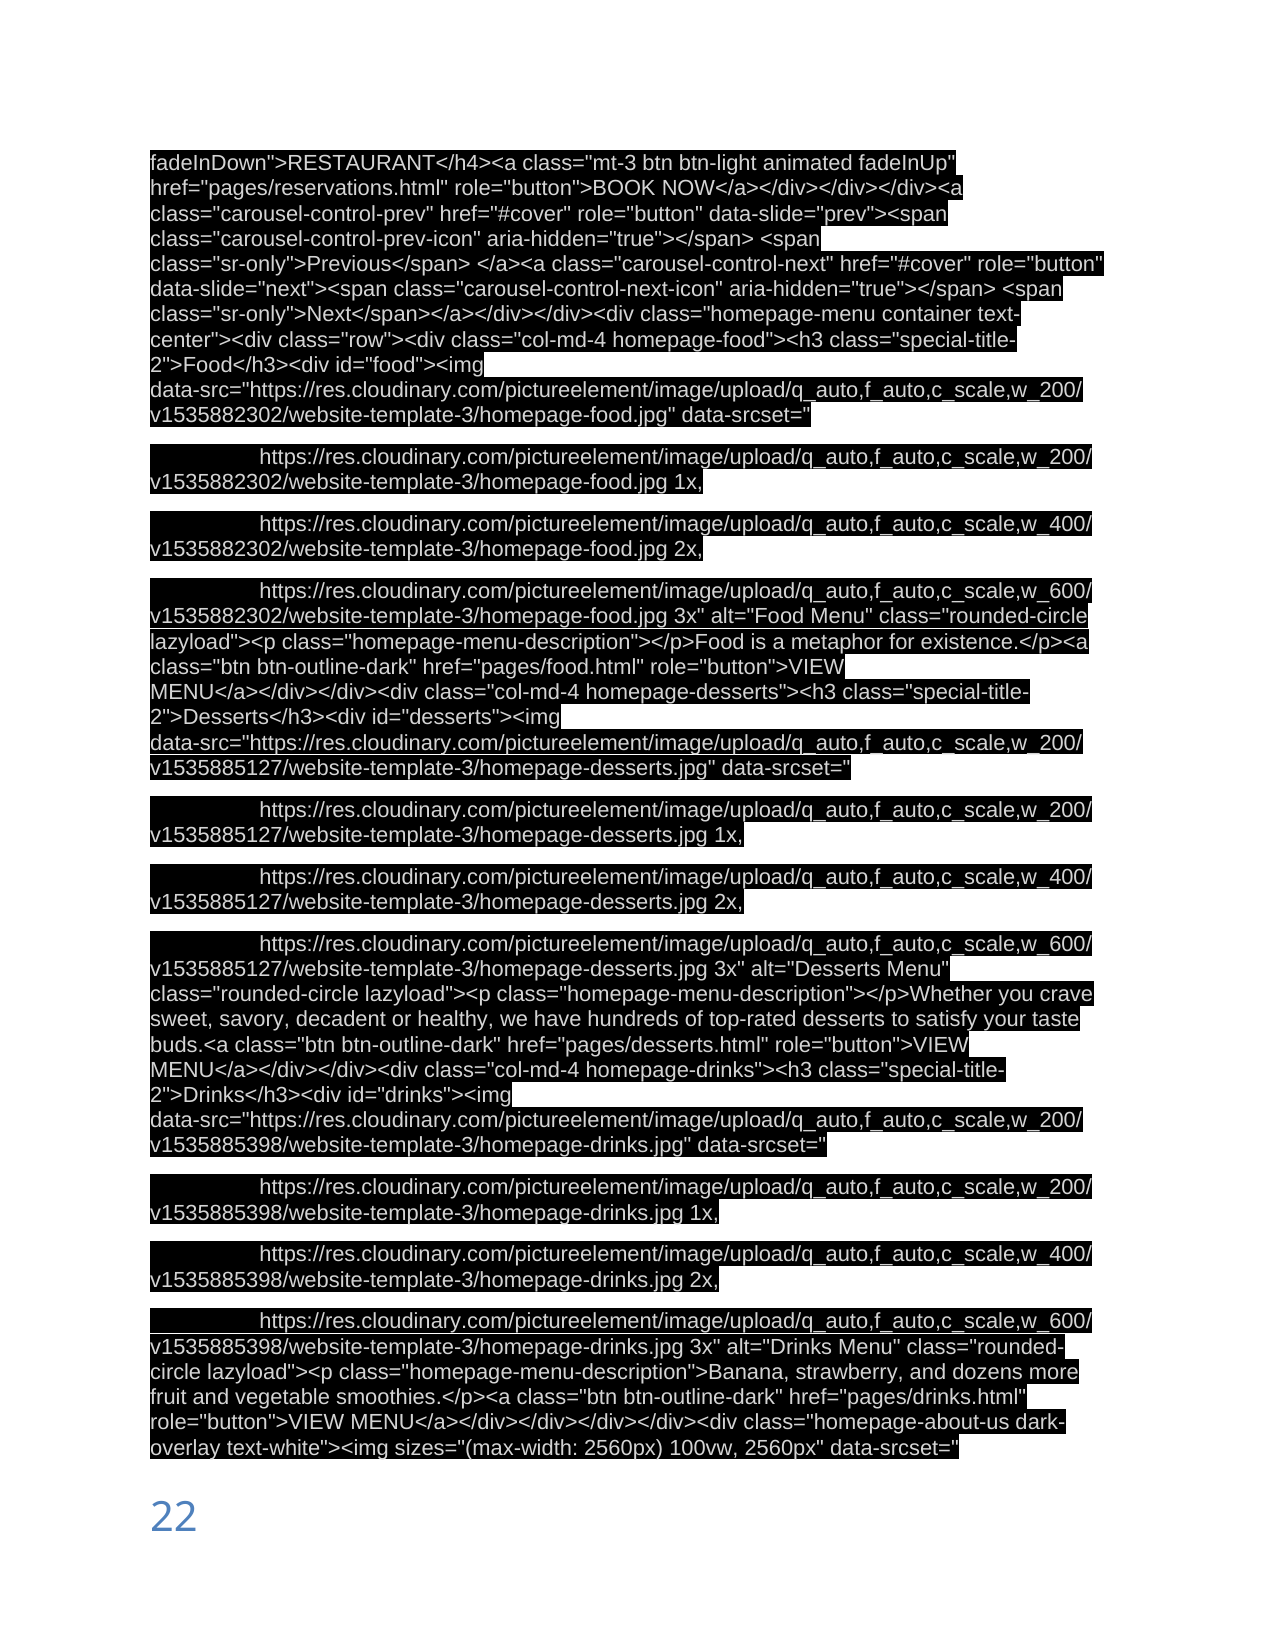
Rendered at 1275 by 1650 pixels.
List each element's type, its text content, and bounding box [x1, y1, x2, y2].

text https://res.cloudinary.com/pictureelement/image/upload/q_auto,f_auto,c_scale,w_600/v1535885398/website-template-3/homepage-drinks.jpg 3x" alt="Drinks Menu" class="rounded-circle lazyload"><p class="homepage-menu-description">Banana, strawberry, and dozens more fruit and vegetable smoothies.</p><a class="btn btn-outline-dark" href="pages/drinks.html" role="button">VIEW MENU</a></div></div></div></div><div class="homepage-about-us dark-overlay text-white"><img sizes="(max-width: 2560px) 100vw, 2560px" data-srcset=" [150, 1308, 1109, 1459]
text https://res.cloudinary.com/pictureelement/image/upload/q_auto,f_auto,c_scale,w_200/v1535882302/website-template-3/homepage-food.jpg 1x, [150, 444, 1109, 494]
text https://res.cloudinary.com/pictureelement/image/upload/q_auto,f_auto,c_scale,w_600/v1535882302/website-template-3/homepage-food.jpg 3x" alt="Food Menu" class="rounded-circle lazyload"><p class="homepage-menu-description"></p>Food is a metaphor for existence.</p><a class="btn btn-outline-dark" href="pages/food.html" role="button">VIEW MENU</a></div></div><div class="col-md-4 homepage-desserts"><h3 class="special-title-2">Desserts</h3><div id="desserts"><img data-src="https://res.cloudinary.com/pictureelement/image/upload/q_auto,f_auto,c_scale,w_200/v1535885127/website-template-3/homepage-desserts.jpg" data-srcset=" [150, 578, 1109, 780]
text fadeInDown">RESTAURANT</h4><a class="mt-3 btn btn-light animated fadeInUp" href="pages/reservations.html" role="button">BOOK NOW</a></div></div></div><a class="carousel-control-prev" href="#cover" role="button" data-slide="prev"><span class="carousel-control-prev-icon" aria-hidden="true"></span> <span class="sr-only">Previous</span> </a><a class="carousel-control-next" href="#cover" role="button" data-slide="next"><span class="carousel-control-next-icon" aria-hidden="true"></span> <span class="sr-only">Next</span></a></div></div><div class="homepage-menu container text-center"><div class="row"><div class="col-md-4 homepage-food"><h3 class="special-title-2">Food</h3><div id="food"><img data-src="https://res.cloudinary.com/pictureelement/image/upload/q_auto,f_auto,c_scale,w_200/v1535882302/website-template-3/homepage-food.jpg" data-srcset=" [150, 150, 1109, 427]
text https://res.cloudinary.com/pictureelement/image/upload/q_auto,f_auto,c_scale,w_200/v1535885127/website-template-3/homepage-desserts.jpg 1x, [150, 796, 1109, 847]
text https://res.cloudinary.com/pictureelement/image/upload/q_auto,f_auto,c_scale,w_400/v1535885127/website-template-3/homepage-desserts.jpg 2x, [150, 863, 1109, 914]
text https://res.cloudinary.com/pictureelement/image/upload/q_auto,f_auto,c_scale,w_200/v1535885398/website-template-3/homepage-drinks.jpg 1x, [150, 1174, 1109, 1224]
text https://res.cloudinary.com/pictureelement/image/upload/q_auto,f_auto,c_scale,w_600/v1535885127/website-template-3/homepage-desserts.jpg 3x" alt="Desserts Menu" class="rounded-circle lazyload"><p class="homepage-menu-description"></p>Whether you crave sweet, savory, decadent or healthy, we have hundreds of top-rated desserts to satisfy your taste buds.<a class="btn btn-outline-dark" href="pages/desserts.html" role="button">VIEW MENU</a></div></div><div class="col-md-4 homepage-drinks"><h3 class="special-title-2">Drinks</h3><div id="drinks"><img data-src="https://res.cloudinary.com/pictureelement/image/upload/q_auto,f_auto,c_scale,w_200/v1535885398/website-template-3/homepage-drinks.jpg" data-srcset=" [150, 931, 1109, 1157]
text https://res.cloudinary.com/pictureelement/image/upload/q_auto,f_auto,c_scale,w_400/v1535885398/website-template-3/homepage-drinks.jpg 2x, [150, 1241, 1109, 1292]
text https://res.cloudinary.com/pictureelement/image/upload/q_auto,f_auto,c_scale,w_400/v1535882302/website-template-3/homepage-food.jpg 2x, [150, 511, 1109, 561]
